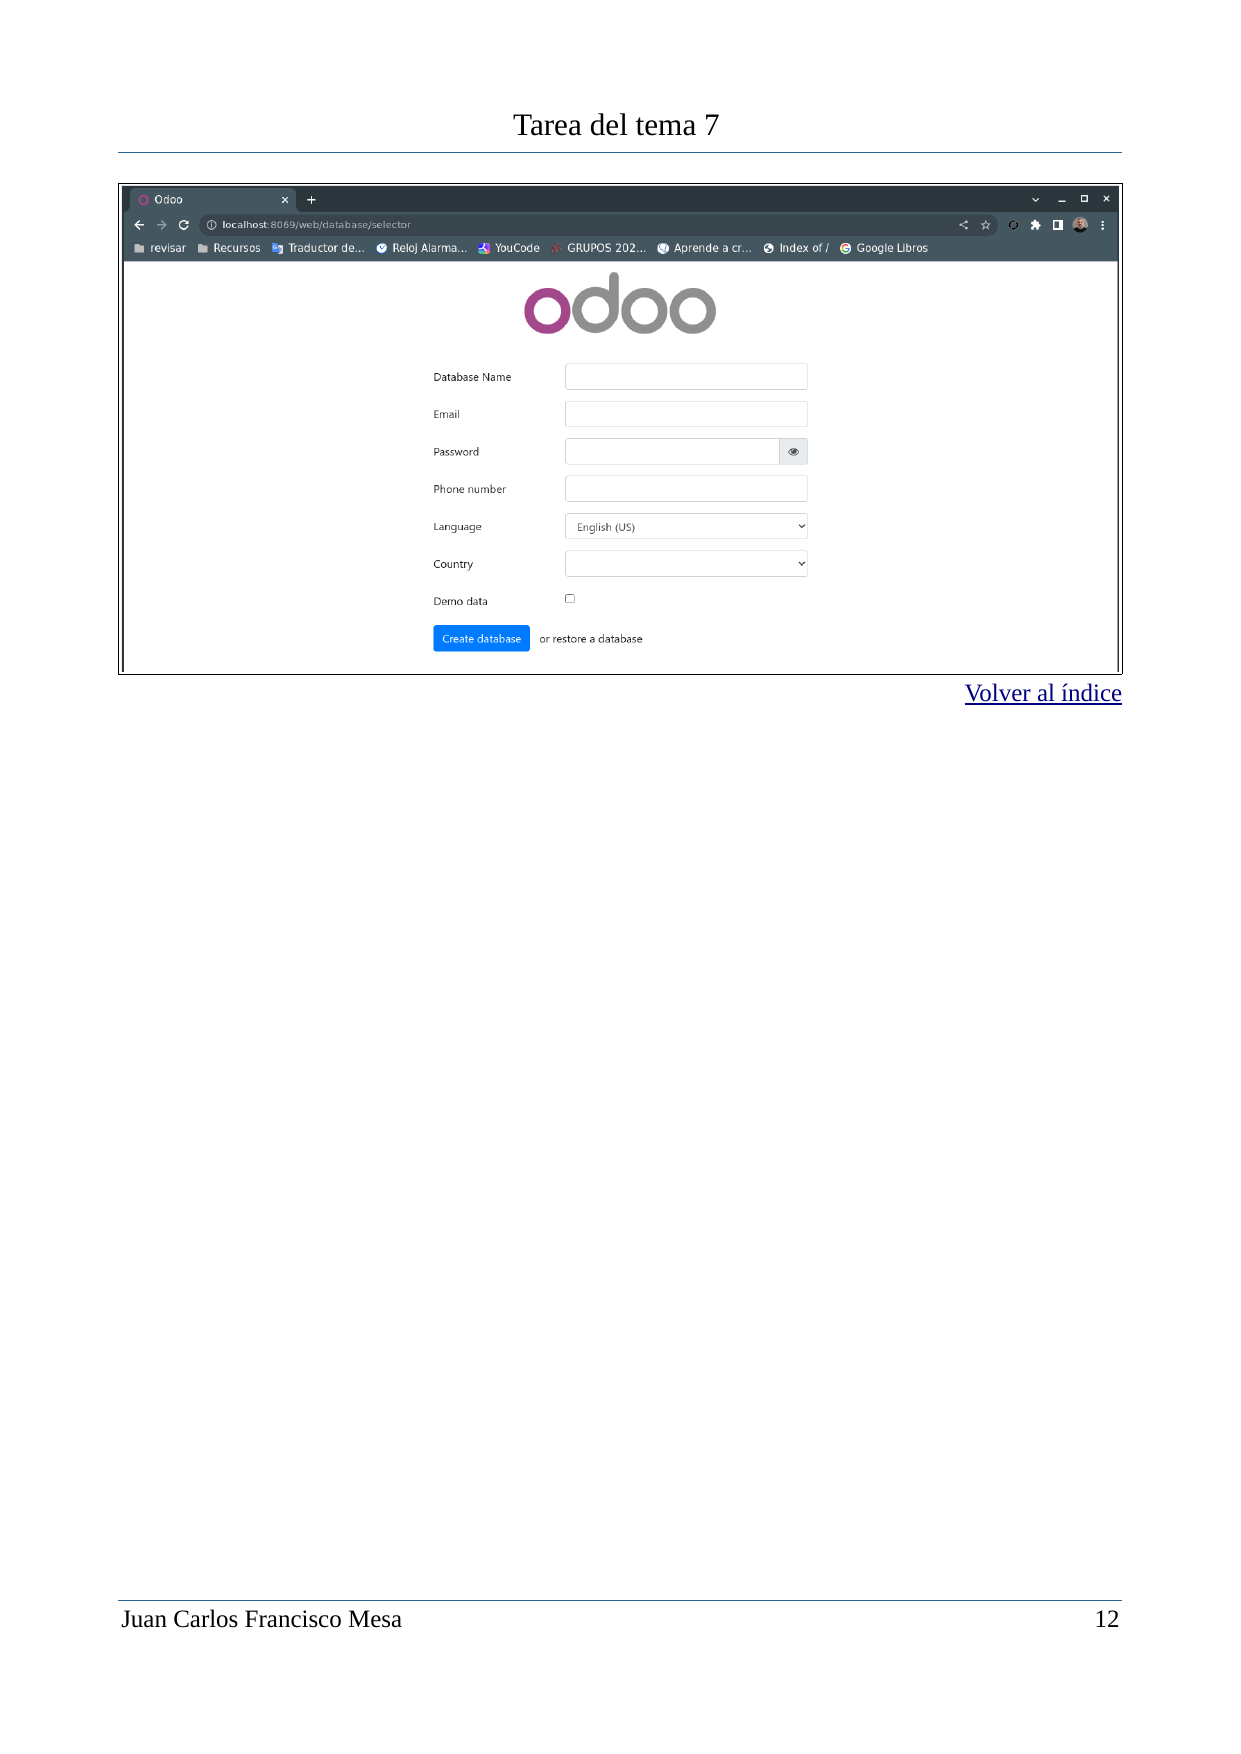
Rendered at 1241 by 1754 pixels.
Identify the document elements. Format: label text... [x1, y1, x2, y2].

text Volver al índice [118, 675, 1122, 707]
picture [121, 185, 1119, 672]
text [119, 184, 1122, 674]
